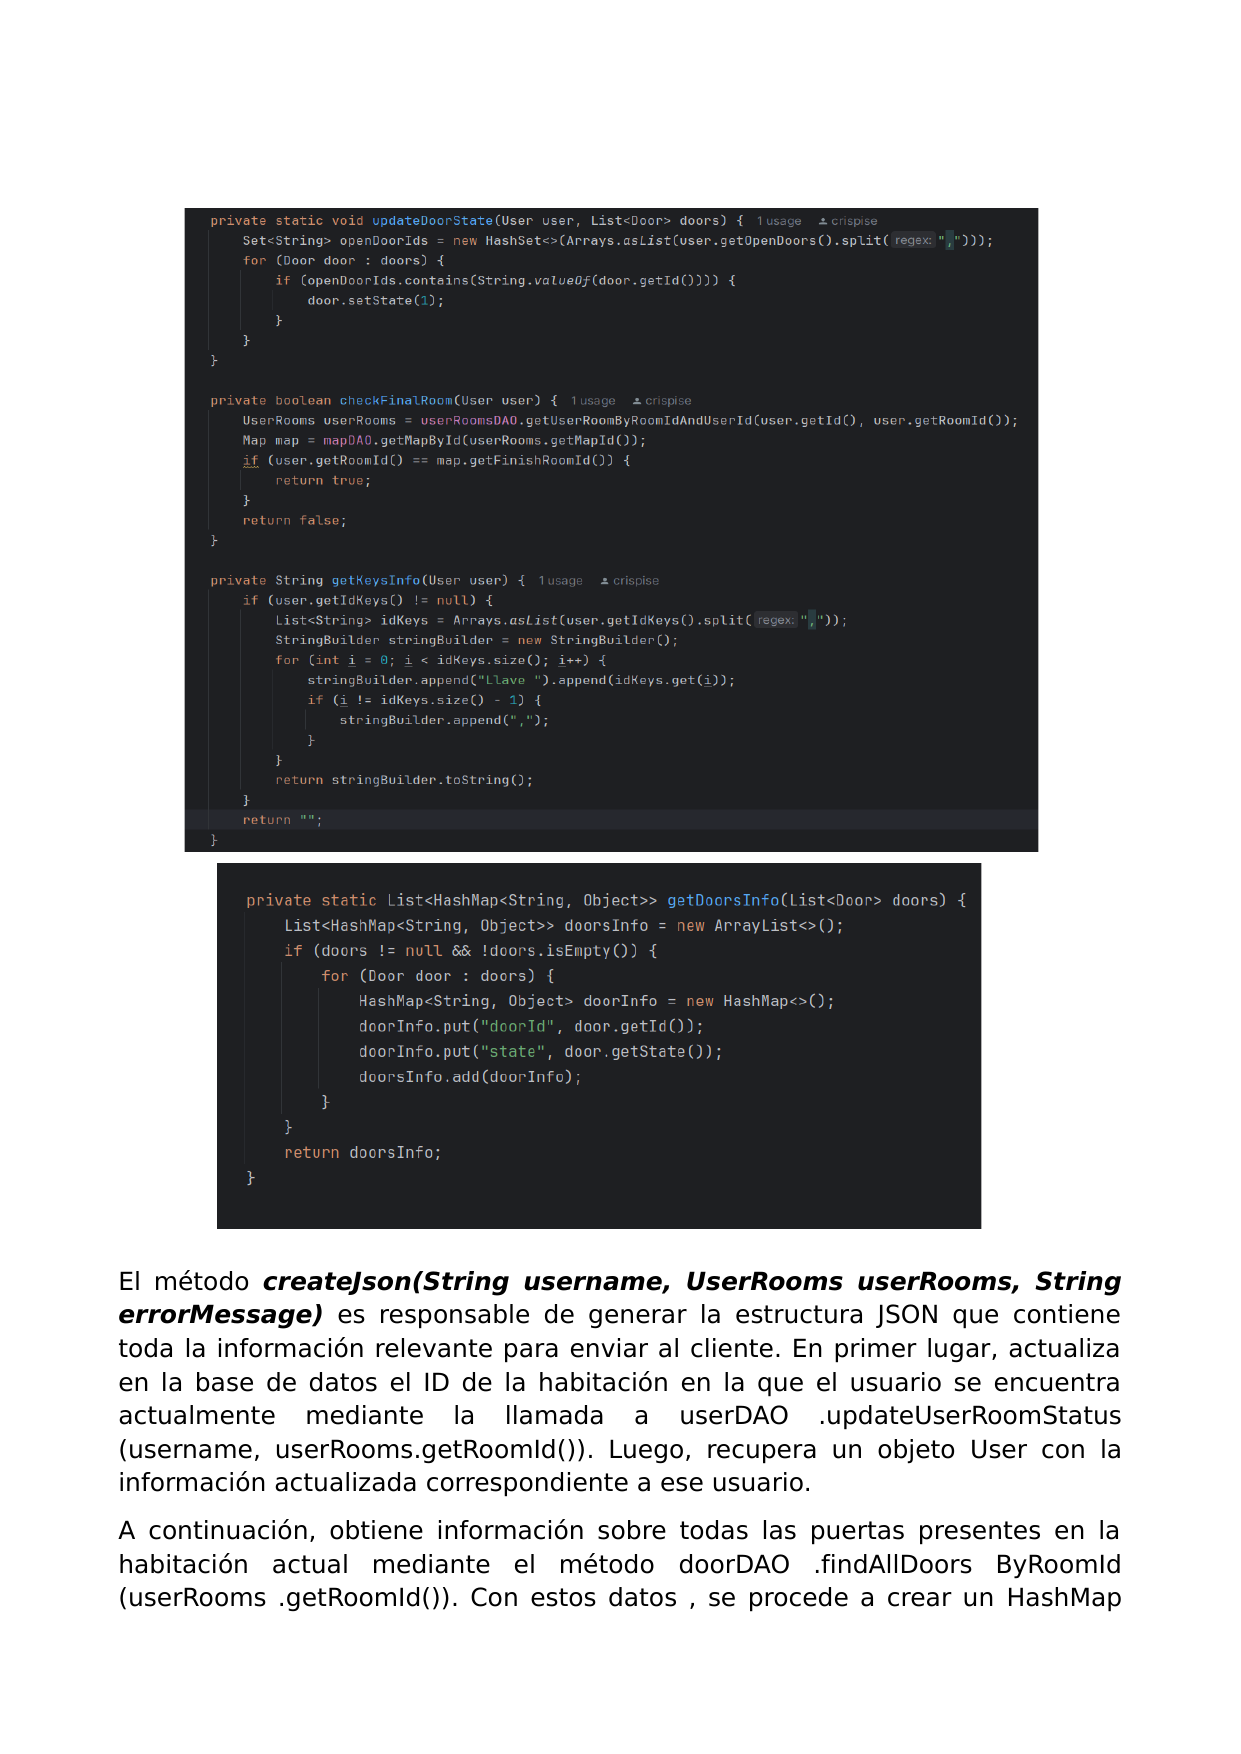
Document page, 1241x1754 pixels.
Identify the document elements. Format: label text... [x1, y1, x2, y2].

text A continuación, obtiene información sobre todas las puertas presentes en la habitación actual mediante el método doorDAO .findAllDoors ByRoomId (userRooms .getRoomId()). Con estos datos , se procede a crear un HashMap [118, 1516, 1122, 1613]
picture [184, 208, 1039, 852]
text El método createJson(String username, UserRooms userRooms, String errorMessage) es responsable de generar la estructura JSON que contiene toda la información relevante para enviar al cliente. En primer lugar, actualiza en la base de datos el ID de la habitación en la que el usuario se encuentra actualmente mediante la llamada a userDAO .updateUserRoomStatus (username, userRooms.getRoomId()). Luego, recupera un objeto User con la información actualizada correspondiente a ese usuario. [118, 1267, 1122, 1497]
picture [217, 863, 982, 1229]
